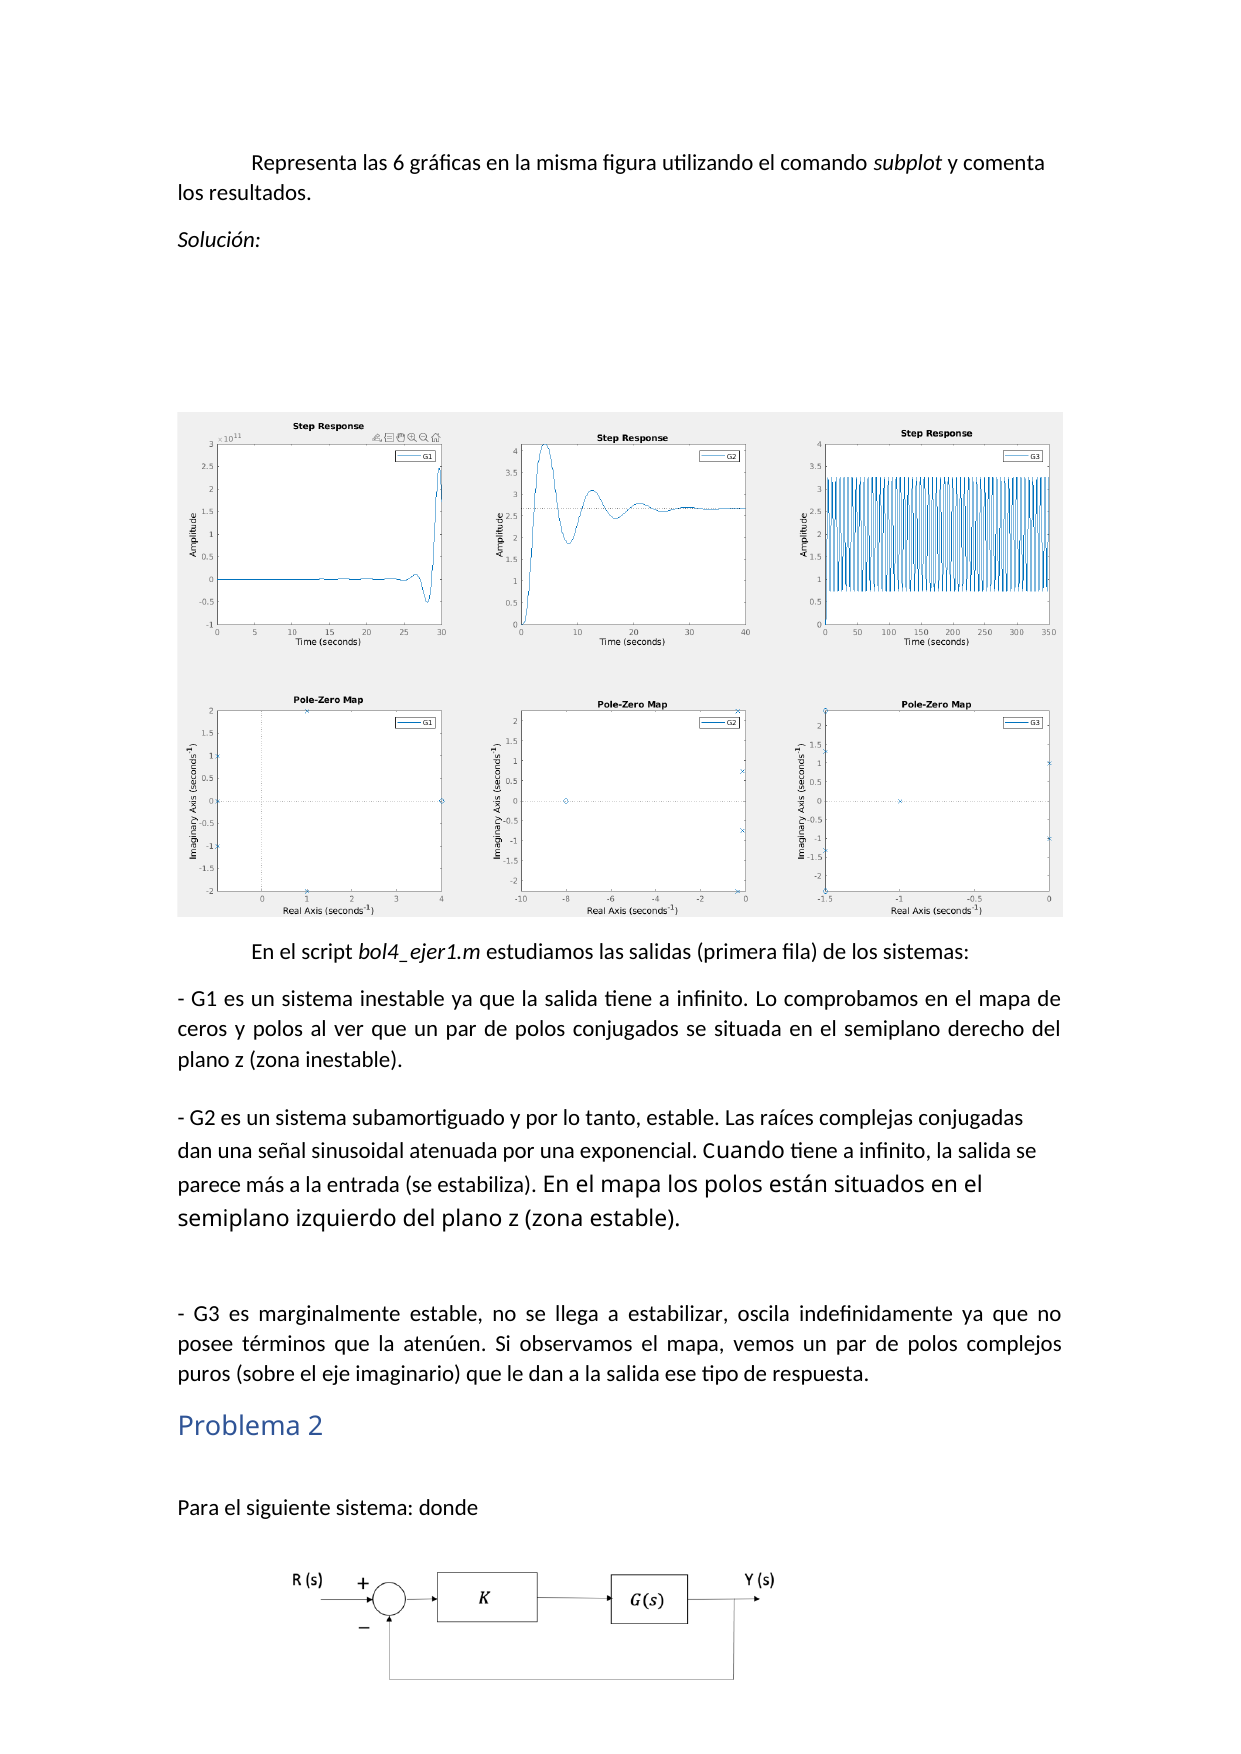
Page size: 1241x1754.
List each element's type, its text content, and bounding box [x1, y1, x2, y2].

text Representa las 6 gráficas en la misma figura utilizando el comando subplot y comenta los resultados. [177, 148, 1063, 206]
subtitle Problema 2 [177, 1406, 1063, 1443]
text - G2 es un sistema subamortiguado y por lo tanto, estable. Las raíces complejas conjugadas dan una señal sinusoidal atenuada por una exponencial. Cuando tiene a infinito, la salida se parece más a la entrada (se estabiliza). En el mapa los polos están situados en el semiplano izquierdo del plano z (zona estable). [177, 1103, 1063, 1233]
text Solución: [177, 225, 1063, 253]
text Para el siguiente sistema: donde [177, 1493, 1063, 1521]
text - G3 es marginalmente estable, no se llega a estabilizar, oscila indefinidamente ya que no posee términos que la atenúen. Si observamos el mapa, vemos un par de polos complejos puros (sobre el eje imaginario) que le dan a la salida ese tipo de respuesta. [177, 1299, 1063, 1387]
text En el script bol4_ejer1.m estudiamos las salidas (primera fila) de los sistemas: [177, 917, 1063, 966]
picture [281, 1556, 782, 1698]
text - G1 es un sistema inestable ya que la salida tiene a infinito. Lo comprobamos en el mapa de ceros y polos al ver que un par de polos conjugados se situada en el semiplano derecho del plano z (zona inestable). [177, 984, 1063, 1073]
picture [177, 412, 1063, 917]
